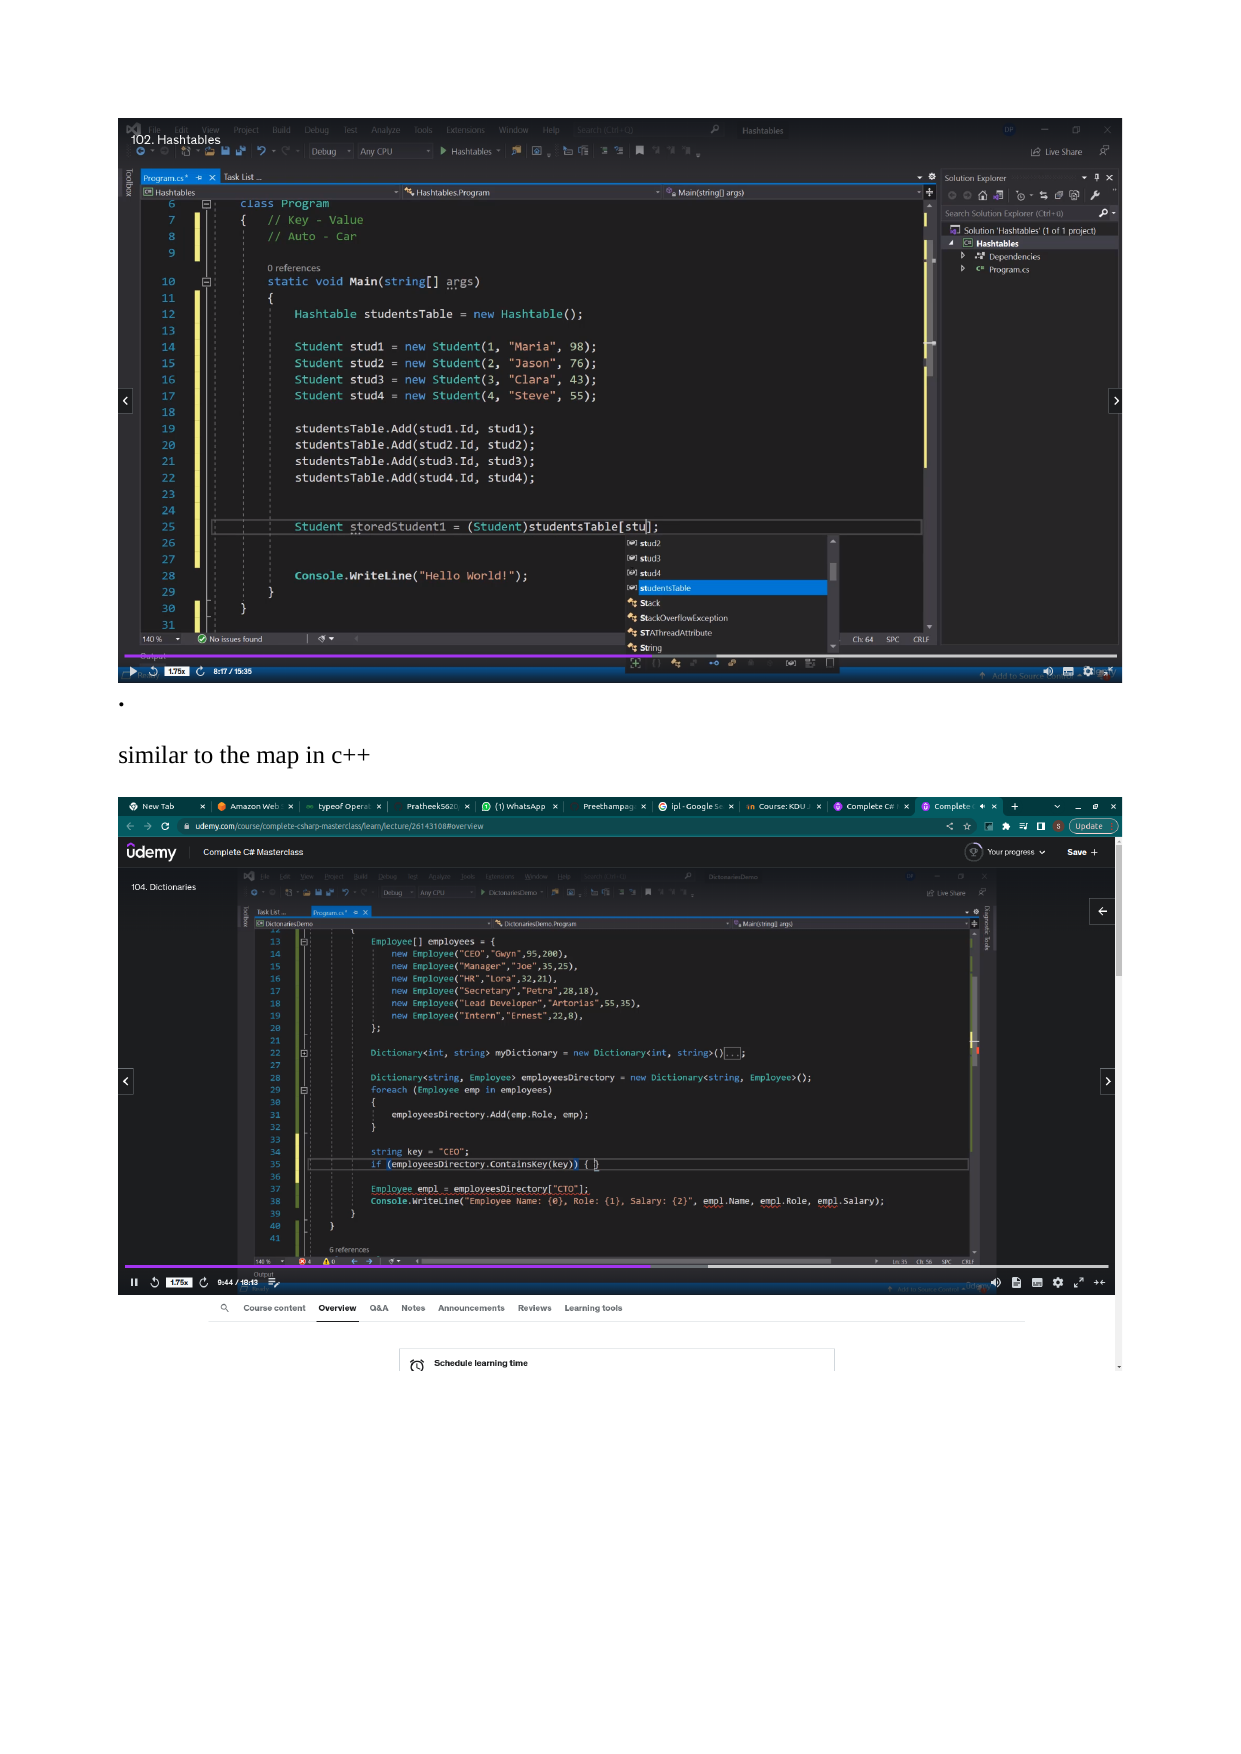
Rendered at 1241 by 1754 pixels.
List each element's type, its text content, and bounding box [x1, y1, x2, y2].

picture [118, 118, 1123, 683]
text similar to the map in c++ [118, 740, 1122, 769]
text . [118, 683, 1122, 712]
picture [118, 797, 1123, 1371]
